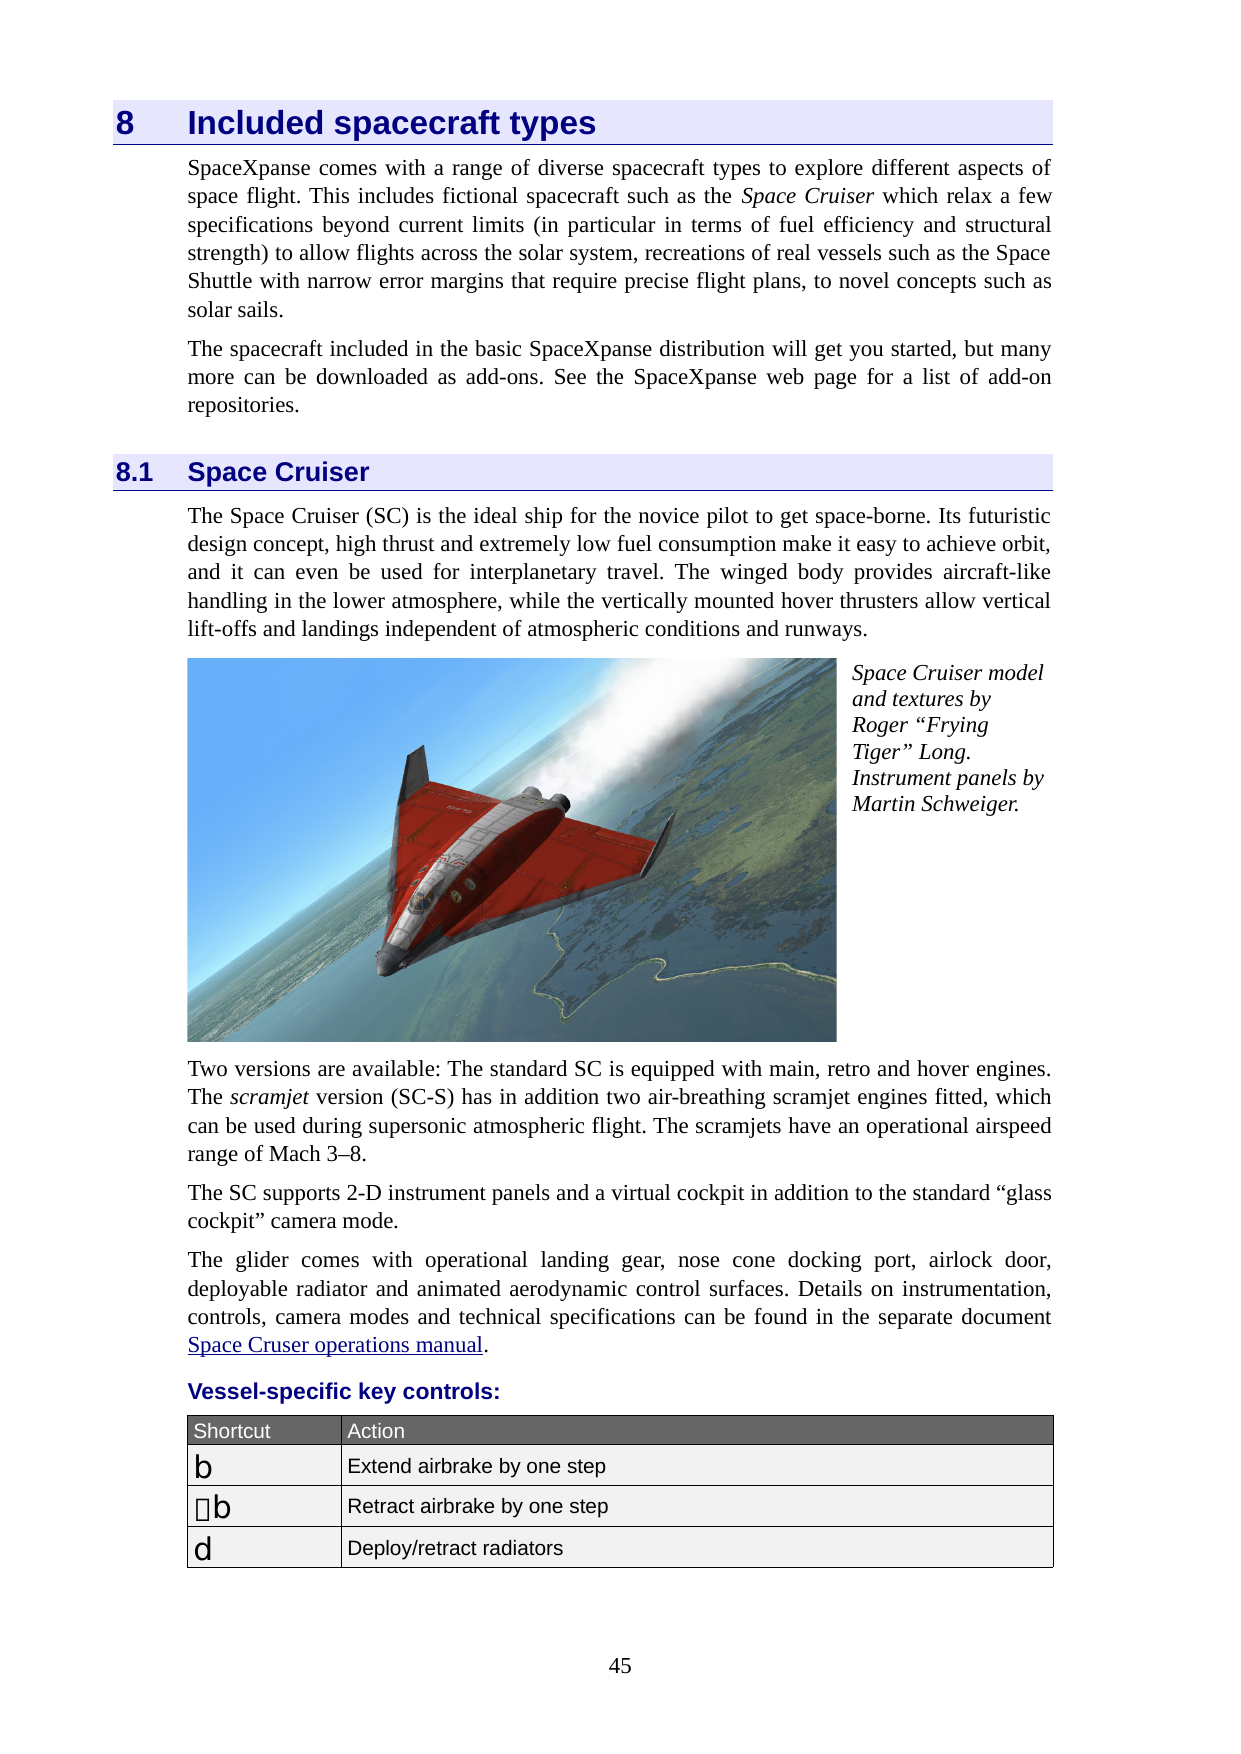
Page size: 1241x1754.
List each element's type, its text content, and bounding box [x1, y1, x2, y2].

text Two versions are available: The standard SC is equipped with main, retro and hover engines. The scramjet version (SC-S) has in addition two air-breathing scramjet engines fitted, which can be used during supersonic atmospheric flight. The scramjets have an operational airspeed range of Mach 3–8. [187, 653, 1053, 1167]
picture [187, 658, 837, 1042]
table_header Action [342, 1416, 1053, 1444]
text The spacecraft included in the basic SpaceXpanse distribution will get you started, but many more can be downloaded as add-ons. See the SpaceXpanse web page for a list of add-on repositories. [187, 333, 1053, 418]
text SpaceXpanse comes with a range of diverse spacecraft types to explore different aspects of space flight. This includes fictional spacecraft such as the Space Cruiser which relax a few specifications beyond current limits (in particular in terms of fuel efficiency and structural strength) to allow flights across the solar system, recreations of real vessels such as the Space Shuttle with narrow error margins that require precise flight plans, to novel concepts such as solar sails. [187, 153, 1053, 323]
table_header Shortcut [188, 1416, 341, 1444]
table_cell d [188, 1527, 341, 1567]
table_cell Extend airbrake by one step [342, 1445, 1053, 1485]
text The glider comes with operational landing gear, nose cone docking port, airlock door, deployable radiator and animated aerodynamic control surfaces. Details on instrumentation, controls, camera modes and technical specifications can be found in the separate document Space Cruser operations manual. [187, 1245, 1053, 1358]
text The Space Cruiser (SC) is the ideal ship for the novice pilot to get space-borne. Its futuristic design concept, high thrust and extremely low fuel consumption make it easy to achieve orbit, and it can even be used for interplanetary travel. The winged body provides aircraft-like handling in the lower atmosphere, while the vertically mounted hover thrusters allow vertical lift-offs and landings independent of atmospheric conditions and runways. [187, 501, 1053, 642]
table_cell b [188, 1445, 341, 1485]
text The SC supports 2-D instrument panels and a virtual cockpit in addition to the standard “glass cockpit” camera mode. [187, 1178, 1053, 1234]
table_cell Deploy/retract radiators [342, 1527, 1053, 1567]
subtitle Included spacecraft types [113, 100, 1053, 144]
subtitle Space Cruiser [113, 454, 1053, 490]
subtitle Vessel-specific key controls: [187, 1378, 1053, 1404]
table_cell Retract airbrake by one step [342, 1486, 1053, 1526]
table_cell b [188, 1486, 341, 1526]
